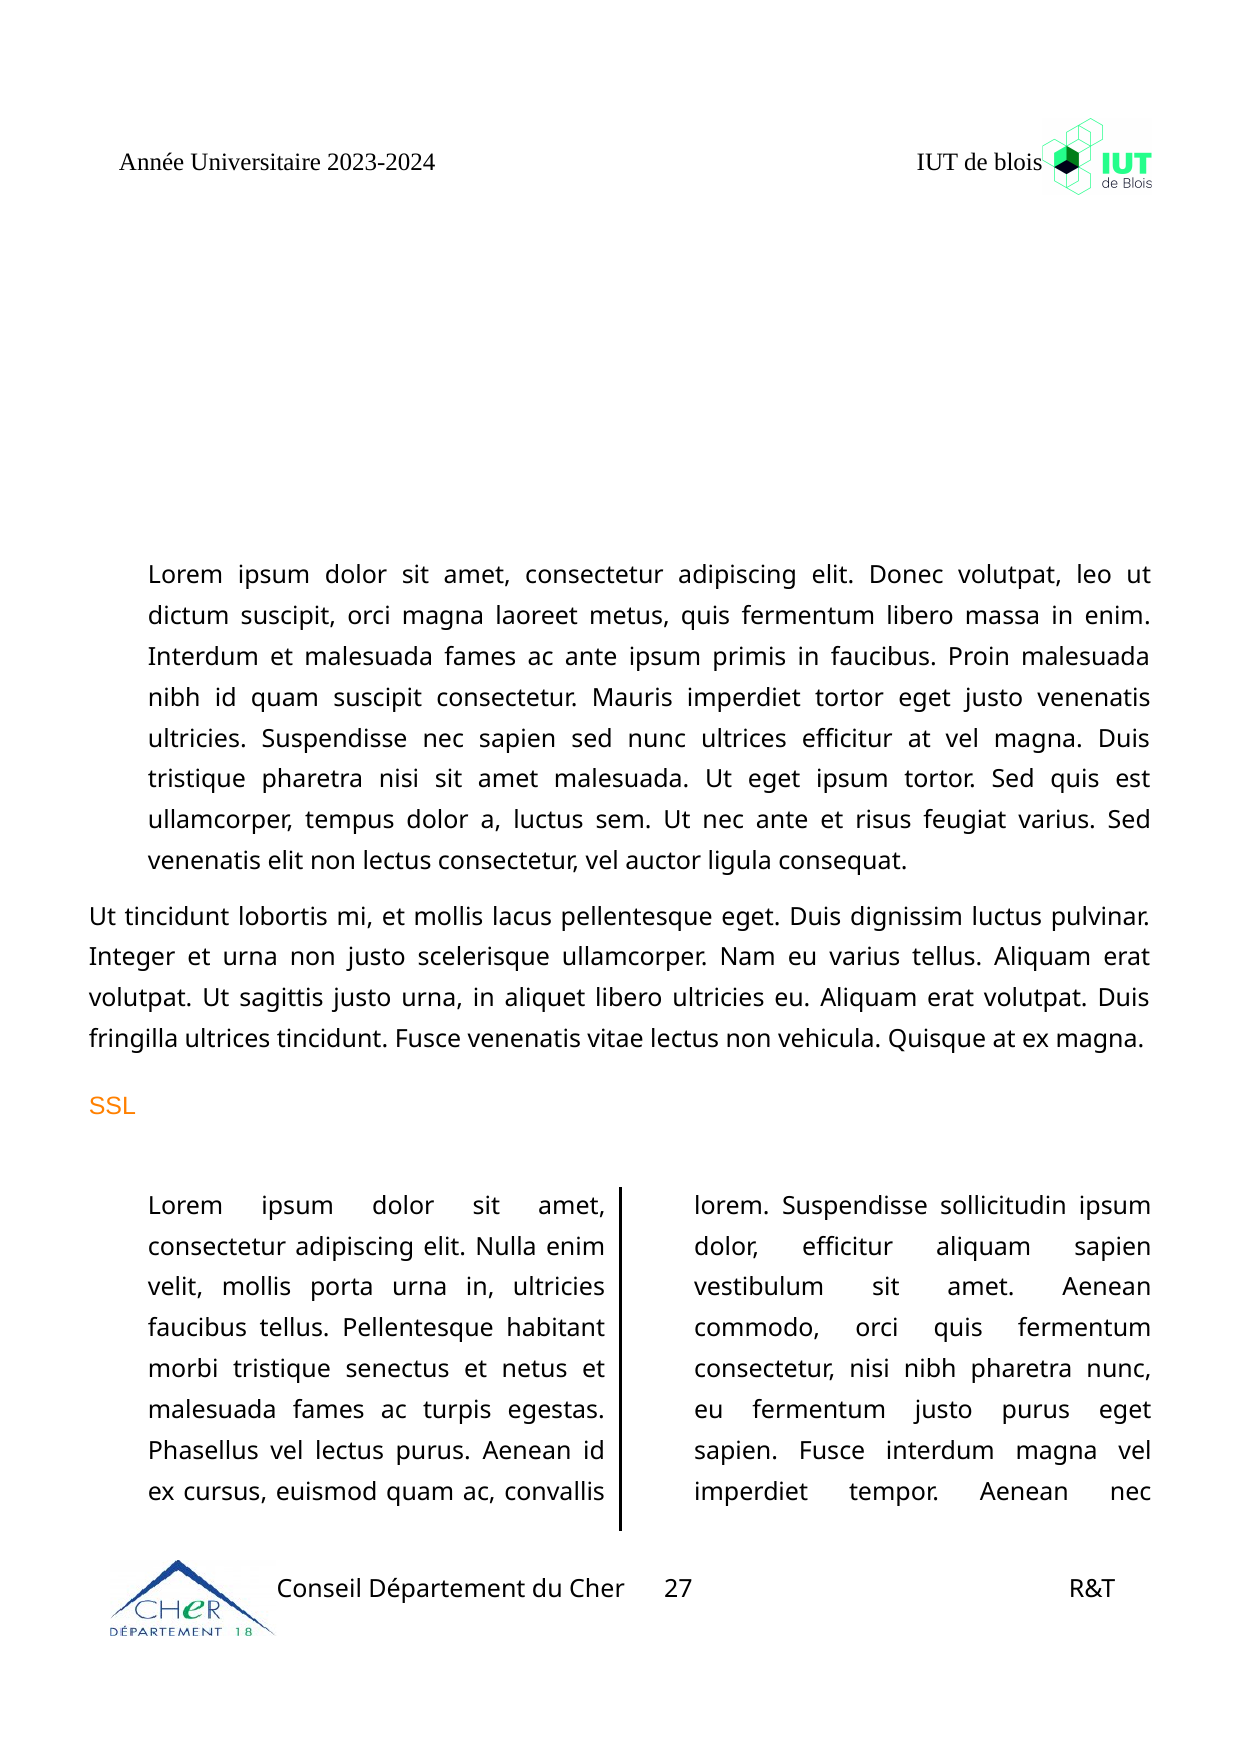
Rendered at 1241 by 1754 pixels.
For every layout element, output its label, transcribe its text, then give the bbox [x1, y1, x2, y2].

text lorem. Suspendisse sollicitudin ipsum dolor, efficitur aliquam sapien vestibulum sit amet. Aenean commodo, orci quis fermentum consectetur, nisi nibh pharetra nunc, eu fermentum justo purus eget sapien. Fusce interdum magna vel imperdiet tempor. Aenean nec [694, 1187, 1152, 1507]
subtitle SSL [88, 1091, 1152, 1119]
picture [1042, 118, 1152, 195]
text Lorem ipsum dolor sit amet, consectetur adipiscing elit. Donec volutpat, leo ut dictum suscipit, orci magna laoreet metus, quis fermentum libero massa in enim. Interdum et malesuada fames ac ante ipsum primis in faucibus. Proin malesuada nibh id quam suscipit consectetur. Mauris imperdiet tortor eget justo venenatis ultricies. Suspendisse nec sapien sed nunc ultrices efficitur at vel magna. Duis tristique pharetra nisi sit amet malesuada. Ut eget ipsum tortor. Sed quis est ullamcorper, tempus dolor a, luctus sem. Ut nec ante et risus feugiat varius. Sed venenatis elit non lectus consectetur, vel auctor ligula consequat. [148, 557, 1152, 877]
text Lorem ipsum dolor sit amet, consectetur adipiscing elit. Nulla enim velit, mollis porta urna in, ultricies faucibus tellus. Pellentesque habitant morbi tristique senectus et netus et malesuada fames ac turpis egestas. Phasellus vel lectus purus. Aenean id ex cursus, euismod quam ac, convallis [148, 1187, 605, 1507]
text Ut tincidunt lobortis mi, et mollis lacus pellentesque eget. Duis dignissim luctus pulvinar. Integer et urna non justo scelerisque ullamcorper. Nam eu varius tellus. Aliquam erat volutpat. Ut sagittis justo urna, in aliquet libero ultricies eu. Aliquam erat volutpat. Duis fringilla ultrices tincidunt. Fusce venenatis vitae lectus non vehicula. Quisque at ex magna. [88, 898, 1152, 1055]
picture [110, 1560, 277, 1636]
